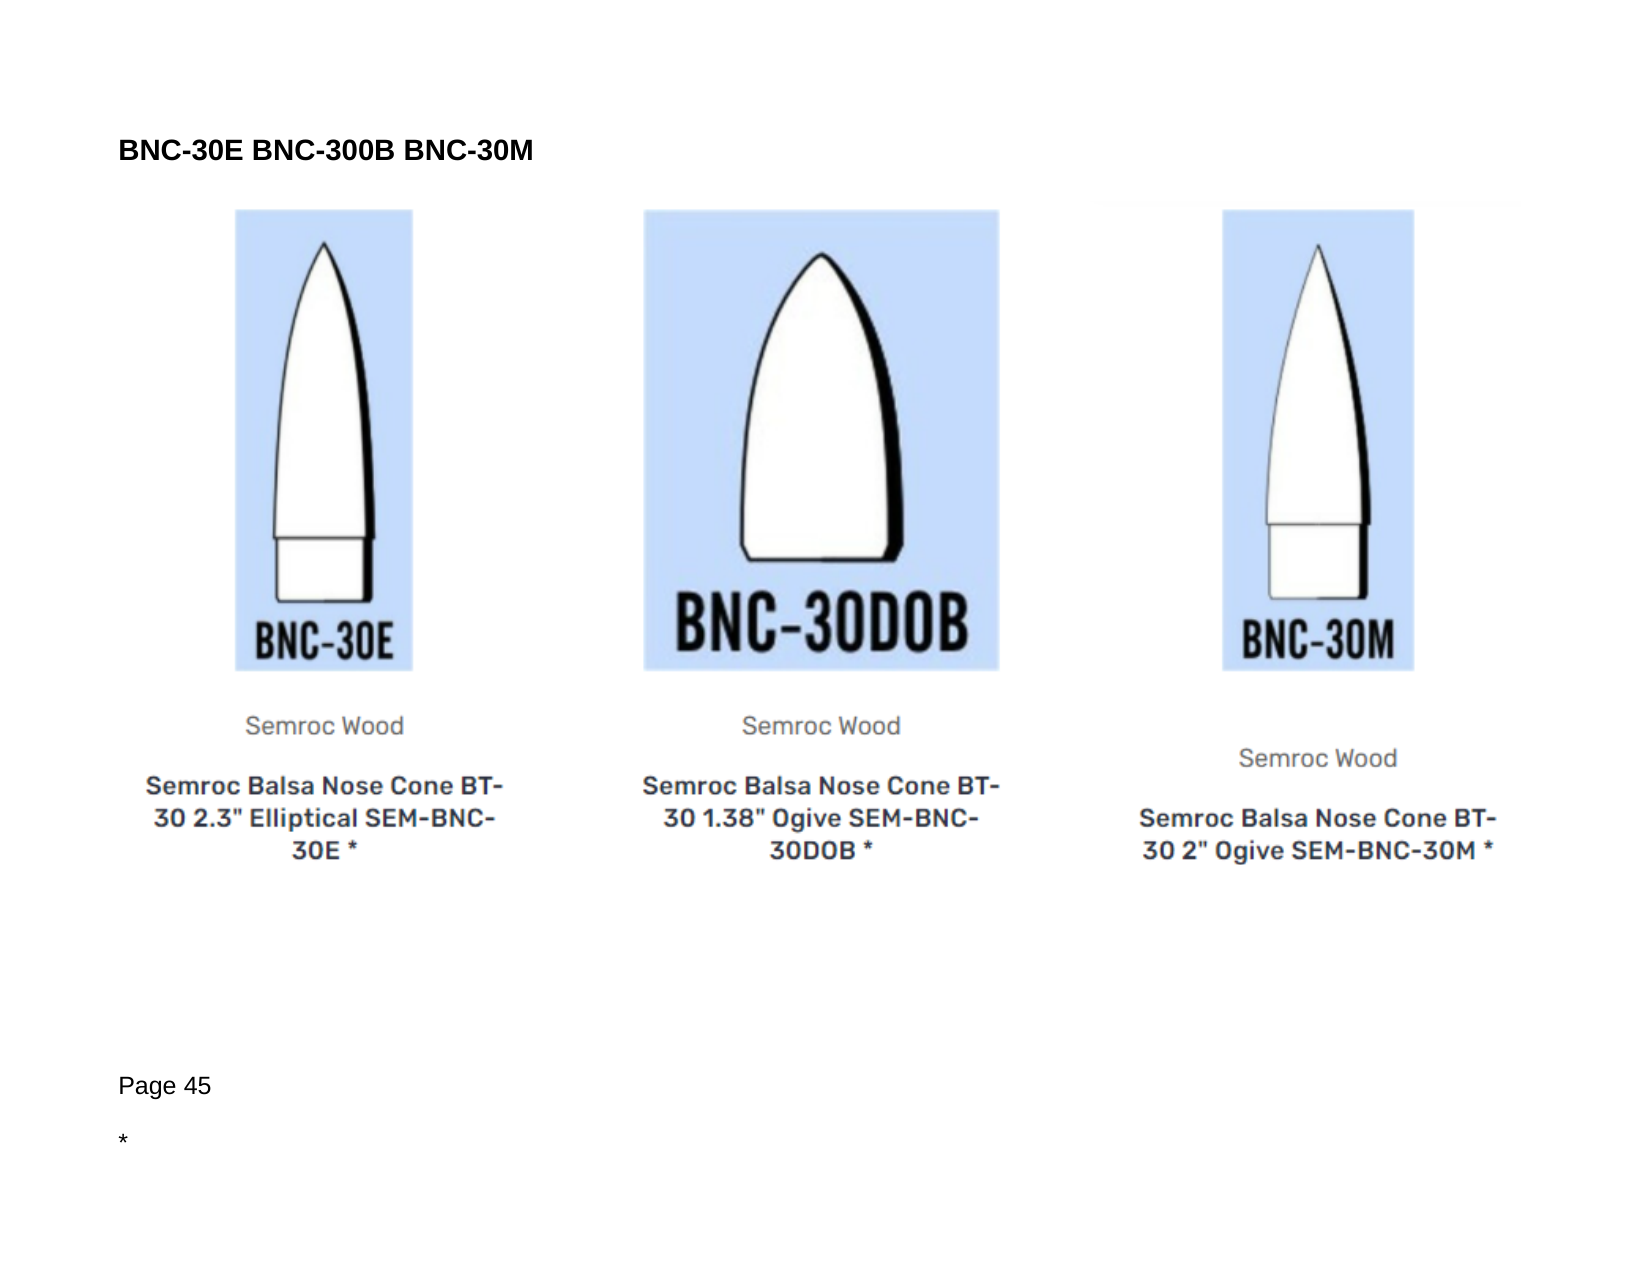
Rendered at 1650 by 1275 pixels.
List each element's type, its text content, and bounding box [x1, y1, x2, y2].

subtitle BNC-30E BNC-300B BNC-30M [118, 133, 1532, 166]
picture [128, 201, 1522, 865]
